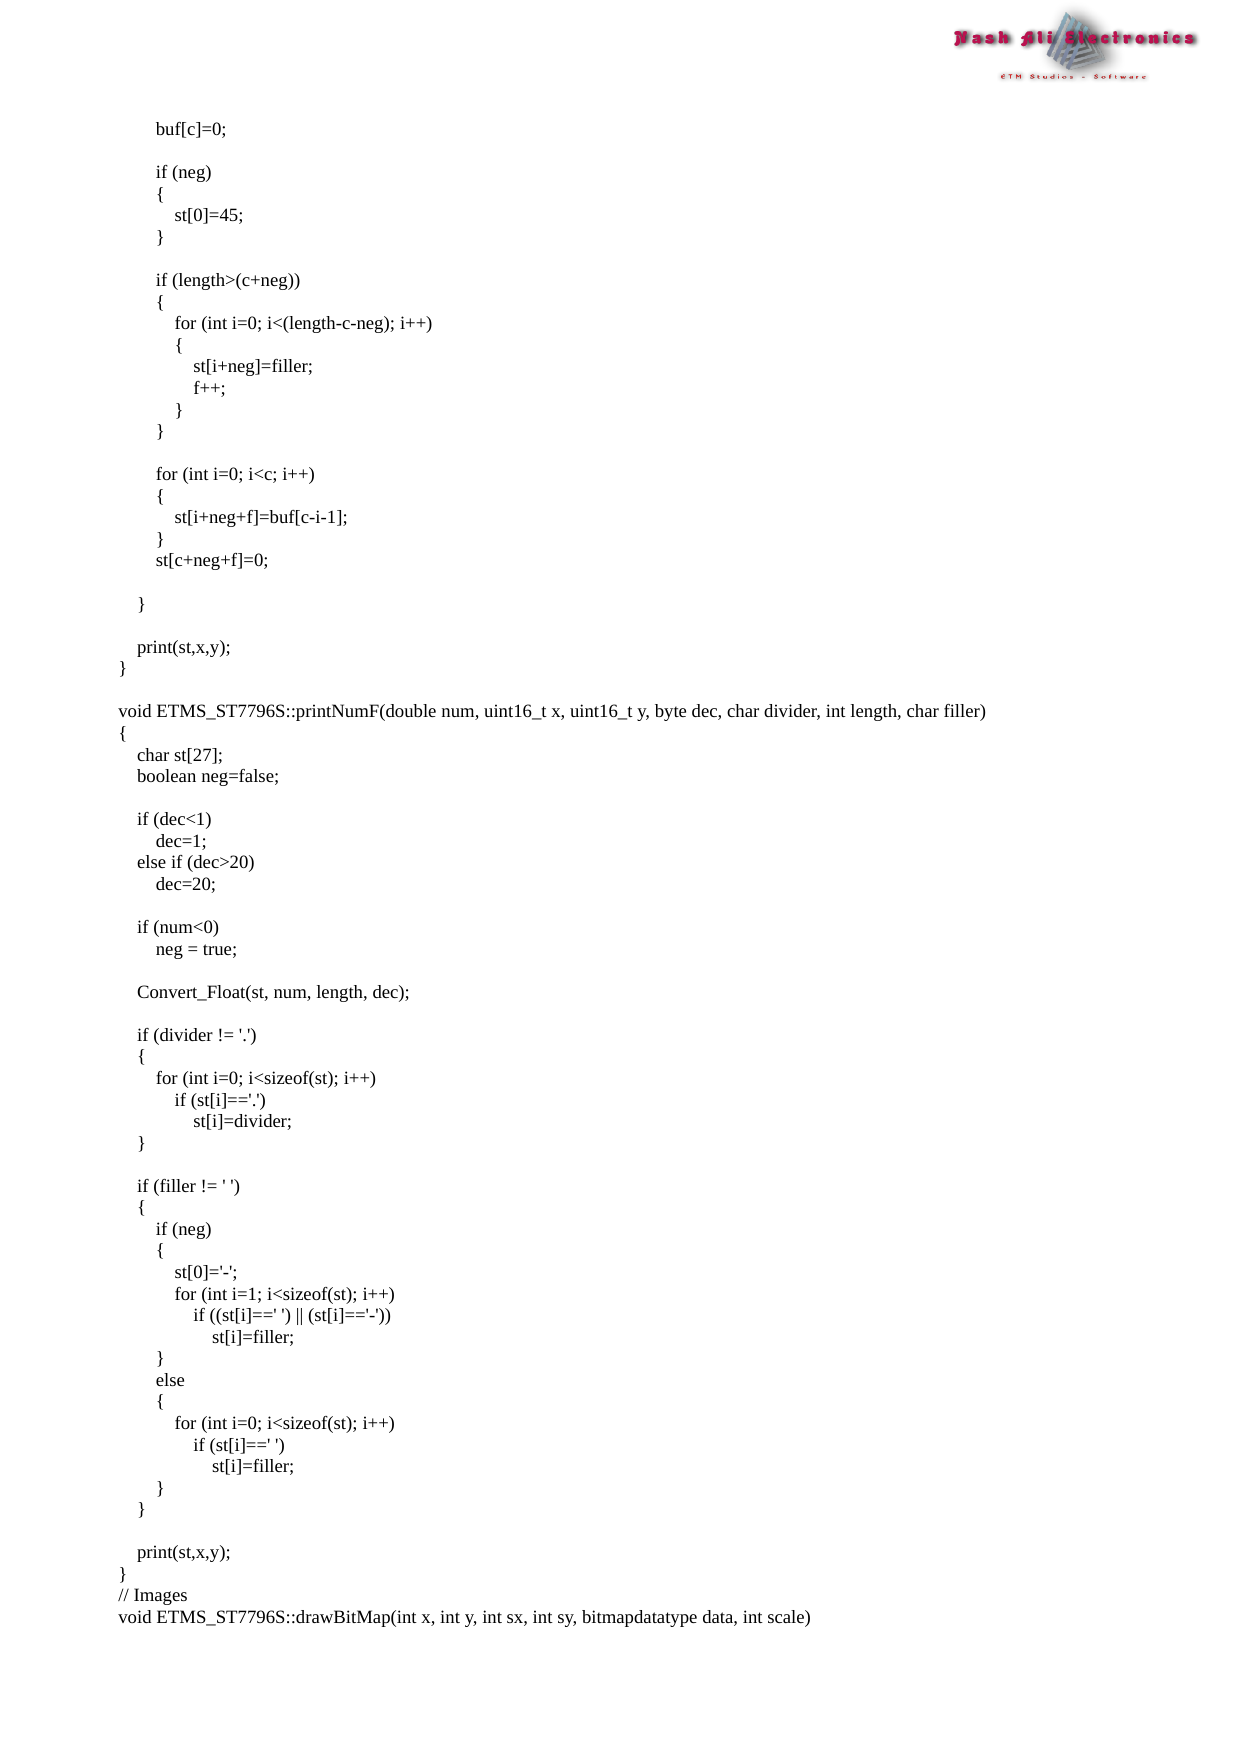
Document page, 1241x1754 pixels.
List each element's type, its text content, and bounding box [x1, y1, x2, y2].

text neg = true; [118, 937, 1122, 959]
text if (neg) [118, 1218, 1122, 1239]
text { [118, 1045, 1122, 1067]
text st[i]=divider; [118, 1110, 1122, 1132]
picture [917, 0, 1240, 89]
text if (num<0) [118, 916, 1122, 937]
text if ((st[i]==' ') || (st[i]=='-')) [118, 1304, 1122, 1326]
text if (st[i]==' ') [118, 1433, 1122, 1455]
text } [118, 528, 1122, 549]
text for (int i=0; i<sizeof(st); i++) [118, 1067, 1122, 1088]
text Convert_Float(st, num, length, dec); [118, 981, 1122, 1002]
text print(st,x,y); [118, 636, 1122, 657]
text { [118, 1390, 1122, 1412]
text } [118, 1477, 1122, 1498]
text dec=20; [118, 873, 1122, 894]
text { [118, 1196, 1122, 1218]
text { [118, 1239, 1122, 1261]
text } [118, 1347, 1122, 1369]
text } [118, 1563, 1122, 1584]
text if (dec<1) [118, 808, 1122, 830]
text } [118, 1132, 1122, 1153]
text { [118, 291, 1122, 312]
text for (int i=1; i<sizeof(st); i++) [118, 1282, 1122, 1304]
text print(st,x,y); [118, 1541, 1122, 1563]
text } [118, 226, 1122, 247]
text boolean neg=false; [118, 765, 1122, 787]
text void ETMS_ST7796S::drawBitMap(int x, int y, int sx, int sy, bitmapdatatype data, int scale) [118, 1606, 1122, 1627]
text if (filler != ' ') [118, 1175, 1122, 1196]
text st[i]=filler; [118, 1455, 1122, 1477]
text { [118, 183, 1122, 204]
text st[i]=filler; [118, 1326, 1122, 1347]
text dec=1; [118, 830, 1122, 851]
text else if (dec>20) [118, 851, 1122, 873]
text } [118, 420, 1122, 442]
text for (int i=0; i<c; i++) [118, 463, 1122, 485]
text char st[27]; [118, 743, 1122, 765]
text st[0]='-'; [118, 1261, 1122, 1282]
text f++; [118, 377, 1122, 398]
text } [118, 1498, 1122, 1520]
text { [118, 334, 1122, 355]
text } [118, 657, 1122, 679]
text { [118, 485, 1122, 506]
text buf[c]=0; [118, 118, 1122, 140]
text for (int i=0; i<(length-c-neg); i++) [118, 312, 1122, 334]
text void ETMS_ST7796S::printNumF(double num, uint16_t x, uint16_t y, byte dec, char divider, int length, char filler) [118, 700, 1122, 722]
text st[0]=45; [118, 204, 1122, 226]
text if (st[i]=='.') [118, 1088, 1122, 1110]
text { [118, 722, 1122, 743]
text st[c+neg+f]=0; [118, 549, 1122, 571]
text if (divider != '.') [118, 1024, 1122, 1045]
text if (length>(c+neg)) [118, 269, 1122, 291]
text } [118, 592, 1122, 614]
text else [118, 1369, 1122, 1390]
text st[i+neg+f]=buf[c-i-1]; [118, 506, 1122, 528]
text // Images [118, 1584, 1122, 1606]
text st[i+neg]=filler; [118, 355, 1122, 377]
text if (neg) [118, 161, 1122, 183]
text } [118, 398, 1122, 420]
text for (int i=0; i<sizeof(st); i++) [118, 1412, 1122, 1433]
